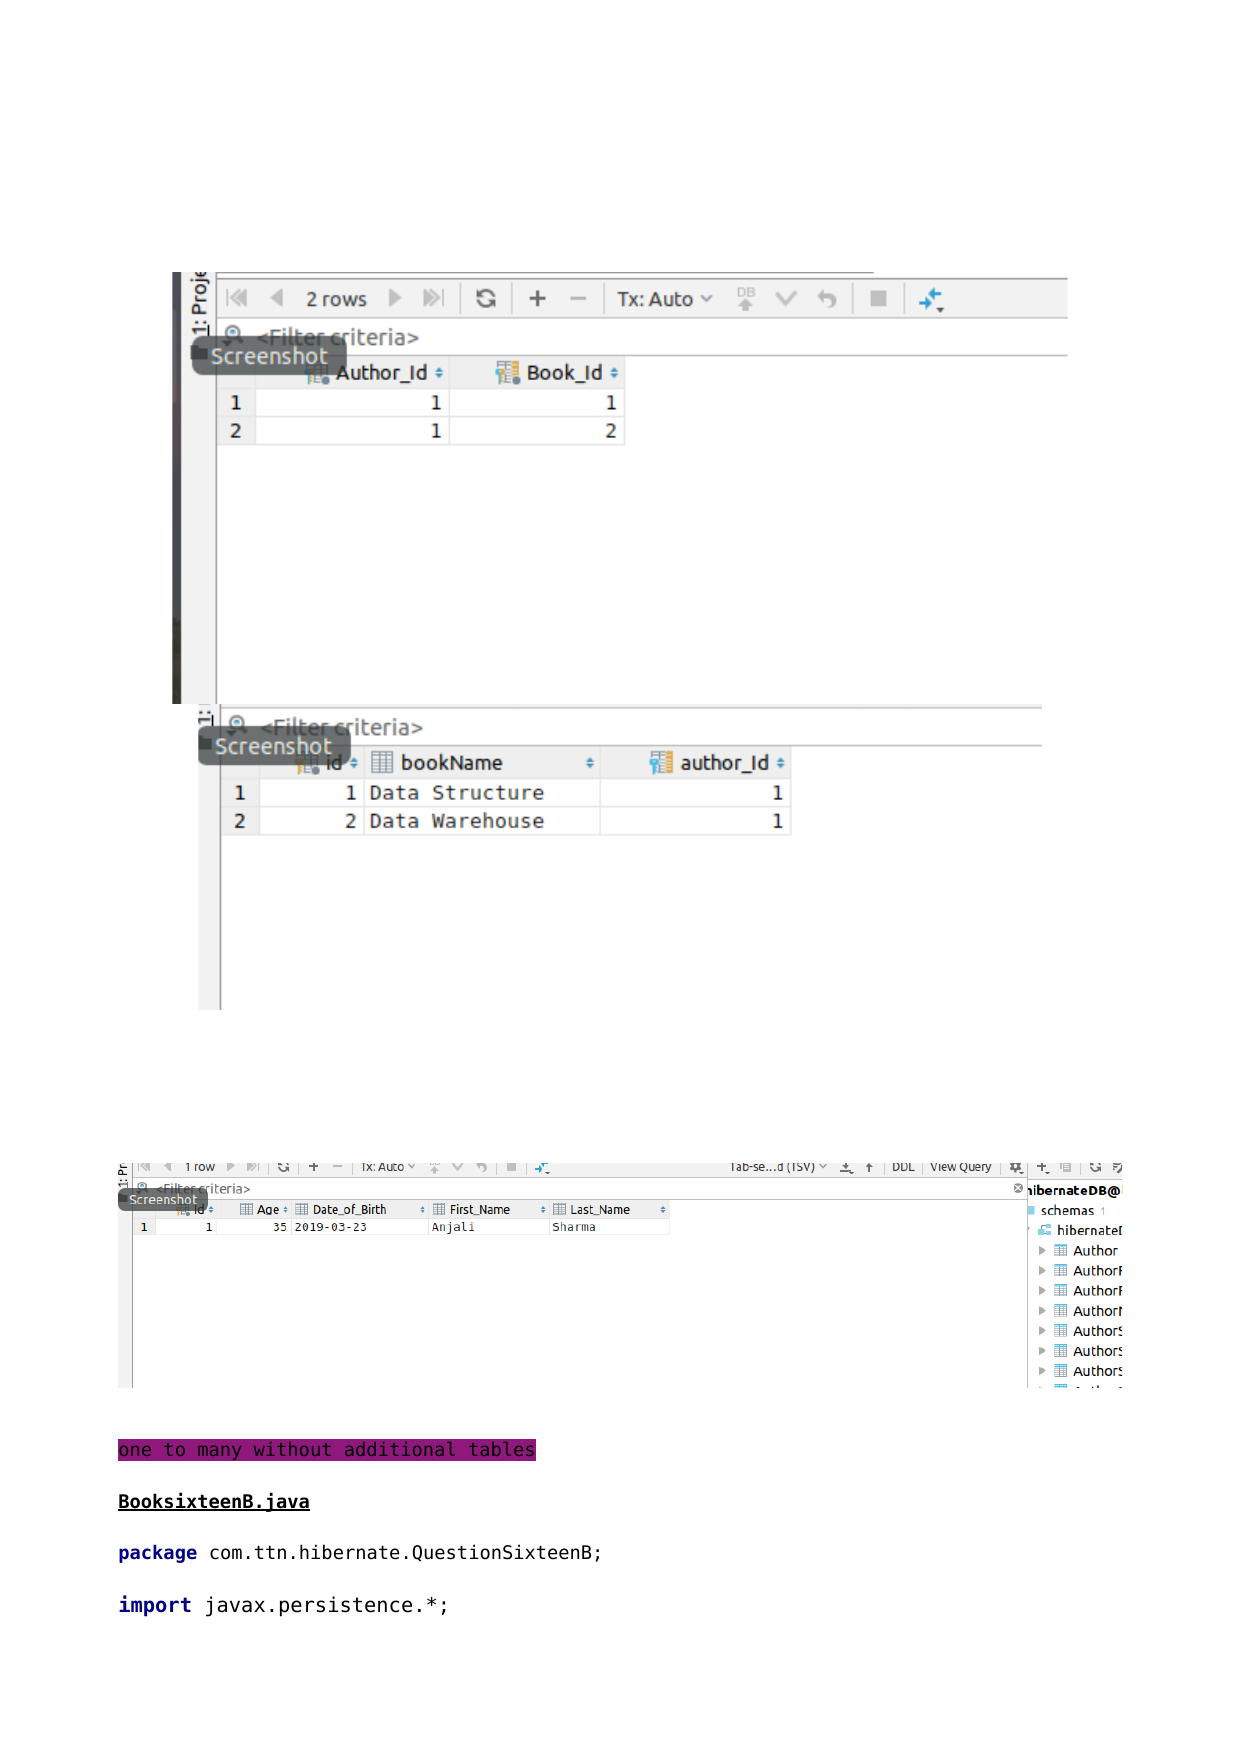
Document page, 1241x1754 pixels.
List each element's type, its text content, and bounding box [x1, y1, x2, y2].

text BooksixteenB.java [118, 1491, 1122, 1512]
picture [118, 1163, 1123, 1388]
picture [172, 272, 1068, 1010]
text one to many without additional tables [118, 1439, 1122, 1461]
text package com.ttn.hibernate.QuestionSixteenB; [118, 1542, 1122, 1564]
text import javax.persistence.*; [118, 1593, 1122, 1617]
